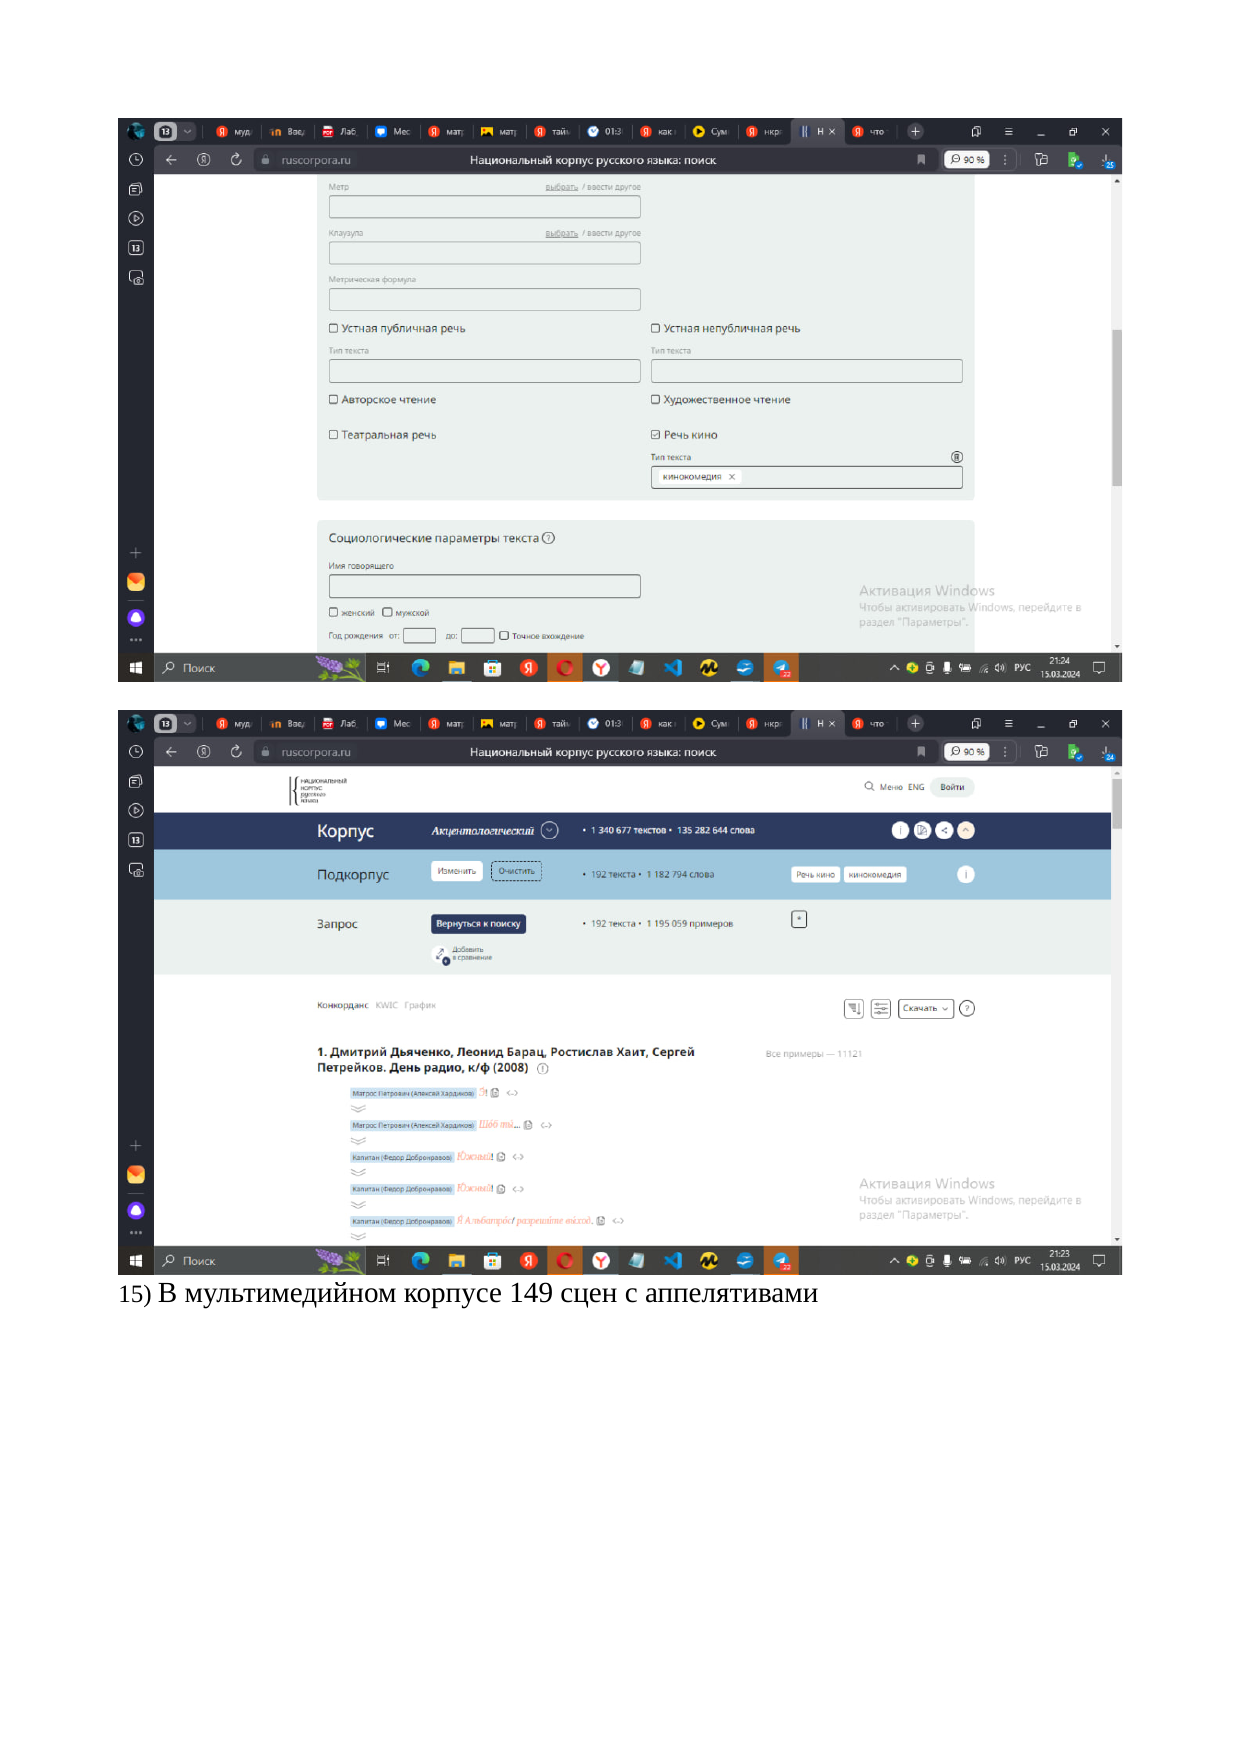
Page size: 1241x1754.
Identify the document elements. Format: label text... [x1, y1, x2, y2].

text 15) В мультимедийном корпусе 149 сцен с аппелятивами [118, 1275, 1122, 1308]
picture [118, 118, 1123, 682]
picture [118, 710, 1123, 1275]
